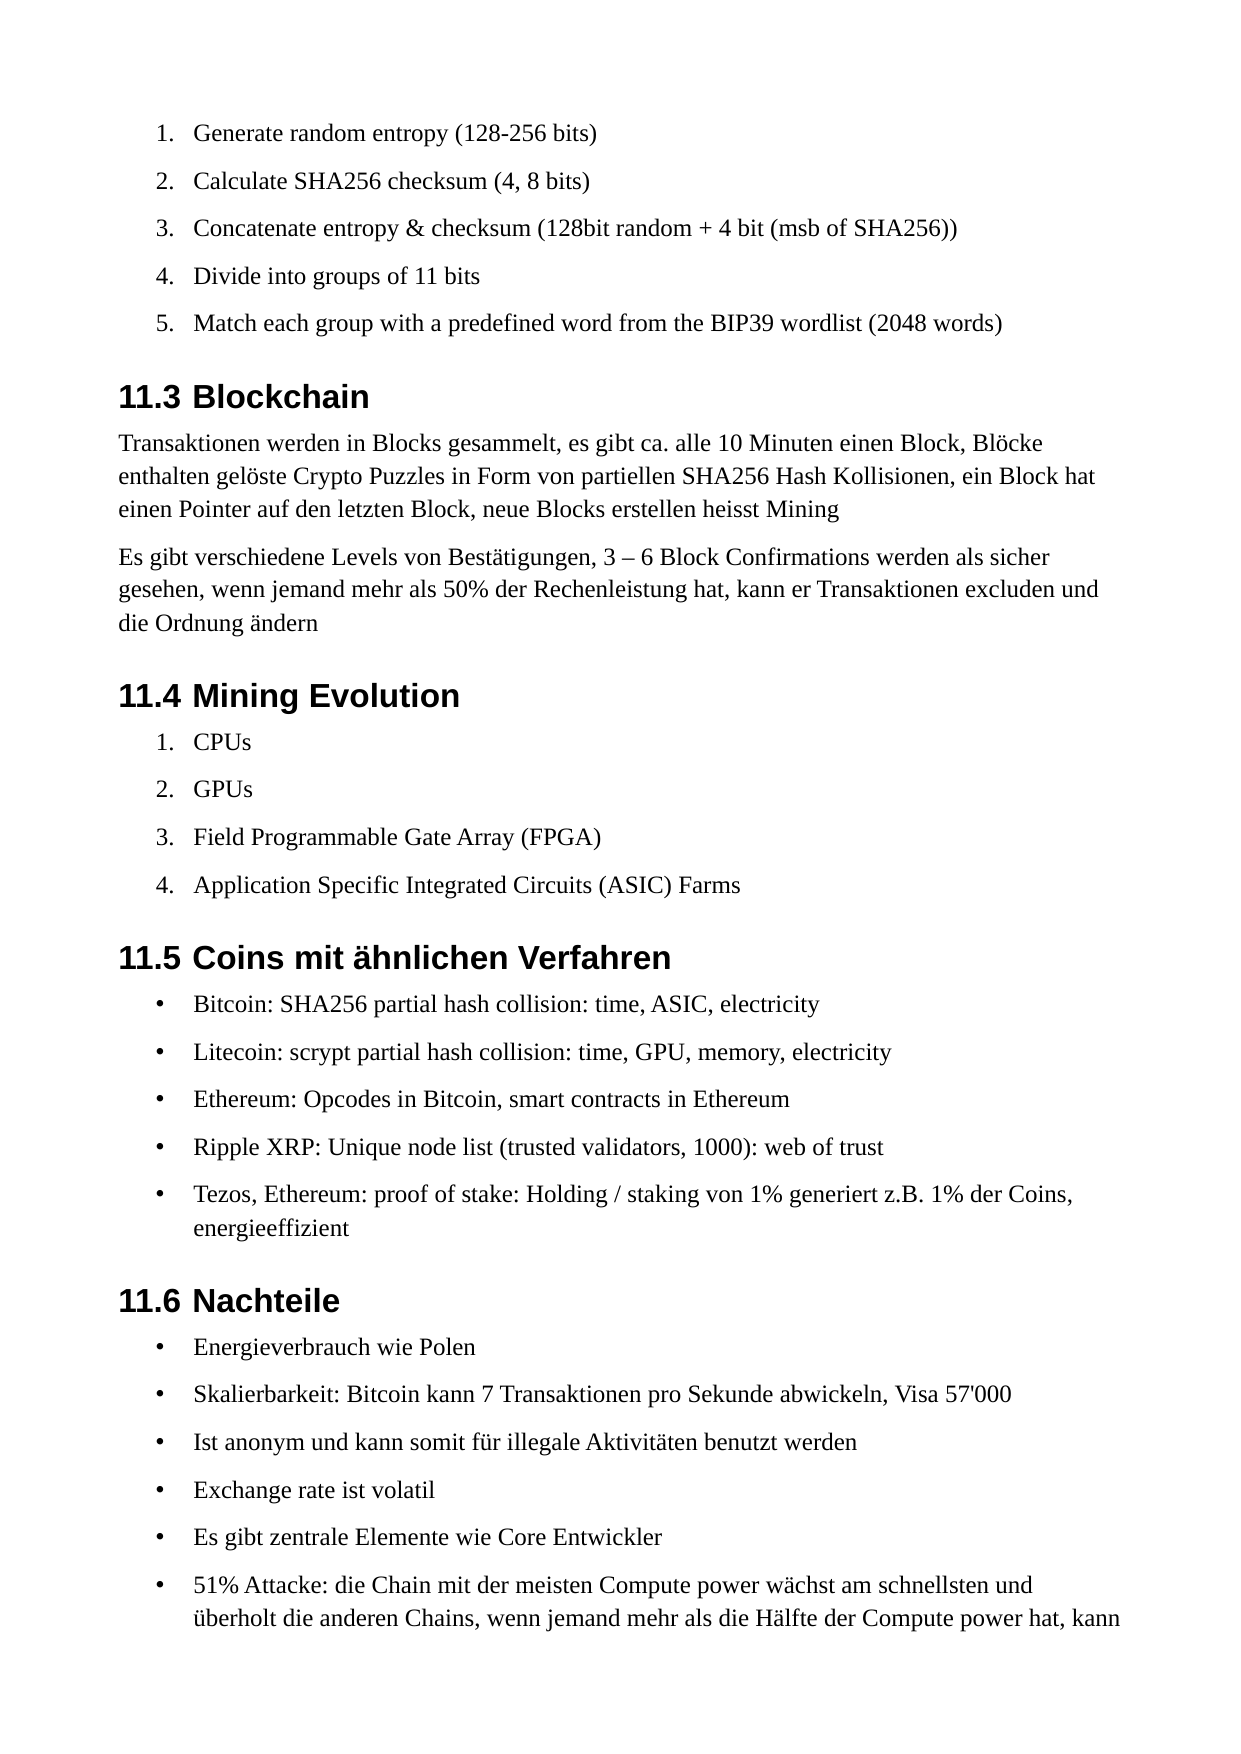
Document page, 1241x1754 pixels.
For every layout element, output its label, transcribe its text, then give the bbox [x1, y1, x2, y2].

text Es gibt verschiedene Levels von Bestätigungen, 3 – 6 Block Confirmations werden als sicher gesehen, wenn jemand mehr als 50% der Rechenleistung hat, kann er Transaktionen excluden und die Ordnung ändern [118, 542, 1122, 636]
list Concatenate entropy & checksum (128bit random + 4 bit (msb of SHA256)) [156, 213, 1122, 242]
text Transaktionen werden in Blocks gesammelt, es gibt ca. alle 10 Minuten einen Block, Blöcke enthalten gelöste Crypto Puzzles in Form von partiellen SHA256 Hash Kollisionen, ein Block hat einen Pointer auf den letzten Block, neue Blocks erstellen heisst Mining [118, 428, 1122, 523]
list 51% Attacke: die Chain mit der meisten Compute power wächst am schnellsten und überholt die anderen Chains, wenn jemand mehr als die Hälfte der Compute power hat, kann [156, 1570, 1122, 1632]
list Divide into groups of 11 bits [156, 261, 1122, 290]
list Skalierbarkeit: Bitcoin kann 7 Transaktionen pro Sekunde abwickeln, Visa 57'000 [156, 1379, 1122, 1408]
subtitle Coins mit ähnlichen Verfahren [118, 938, 1122, 977]
subtitle Blockchain [118, 377, 1122, 415]
list GPUs [156, 774, 1122, 803]
list Litecoin: scrypt partial hash collision: time, GPU, memory, electricity [156, 1037, 1122, 1066]
list Field Programmable Gate Array (FPGA) [156, 822, 1122, 851]
list Tezos, Ethereum: proof of stake: Holding / staking von 1% generiert z.B. 1% der Coins, energieeffizient [156, 1179, 1122, 1241]
list Ist anonym und kann somit für illegale Aktivitäten benutzt werden [156, 1427, 1122, 1456]
list CPUs [156, 727, 1122, 756]
list Calculate SHA256 checksum (4, 8 bits) [156, 166, 1122, 194]
list Application Specific Integrated Circuits (ASIC) Farms [156, 870, 1122, 898]
list Bitcoin: SHA256 partial hash collision: time, ASIC, electricity [156, 989, 1122, 1018]
list Ethereum: Opcodes in Bitcoin, smart contracts in Ethereum [156, 1084, 1122, 1113]
subtitle Mining Evolution [118, 676, 1122, 714]
list Ripple XRP: Unique node list (trusted validators, 1000): web of trust [156, 1132, 1122, 1161]
list Exchange rate ist volatil [156, 1475, 1122, 1503]
list Es gibt zentrale Elemente wie Core Entwickler [156, 1522, 1122, 1551]
list Match each group with a predefined word from the BIP39 wordlist (2048 words) [156, 308, 1122, 337]
list Energieverbrauch wie Polen [156, 1332, 1122, 1361]
list Generate random entropy (128-256 bits) [156, 118, 1122, 147]
subtitle Nachteile [118, 1281, 1122, 1319]
